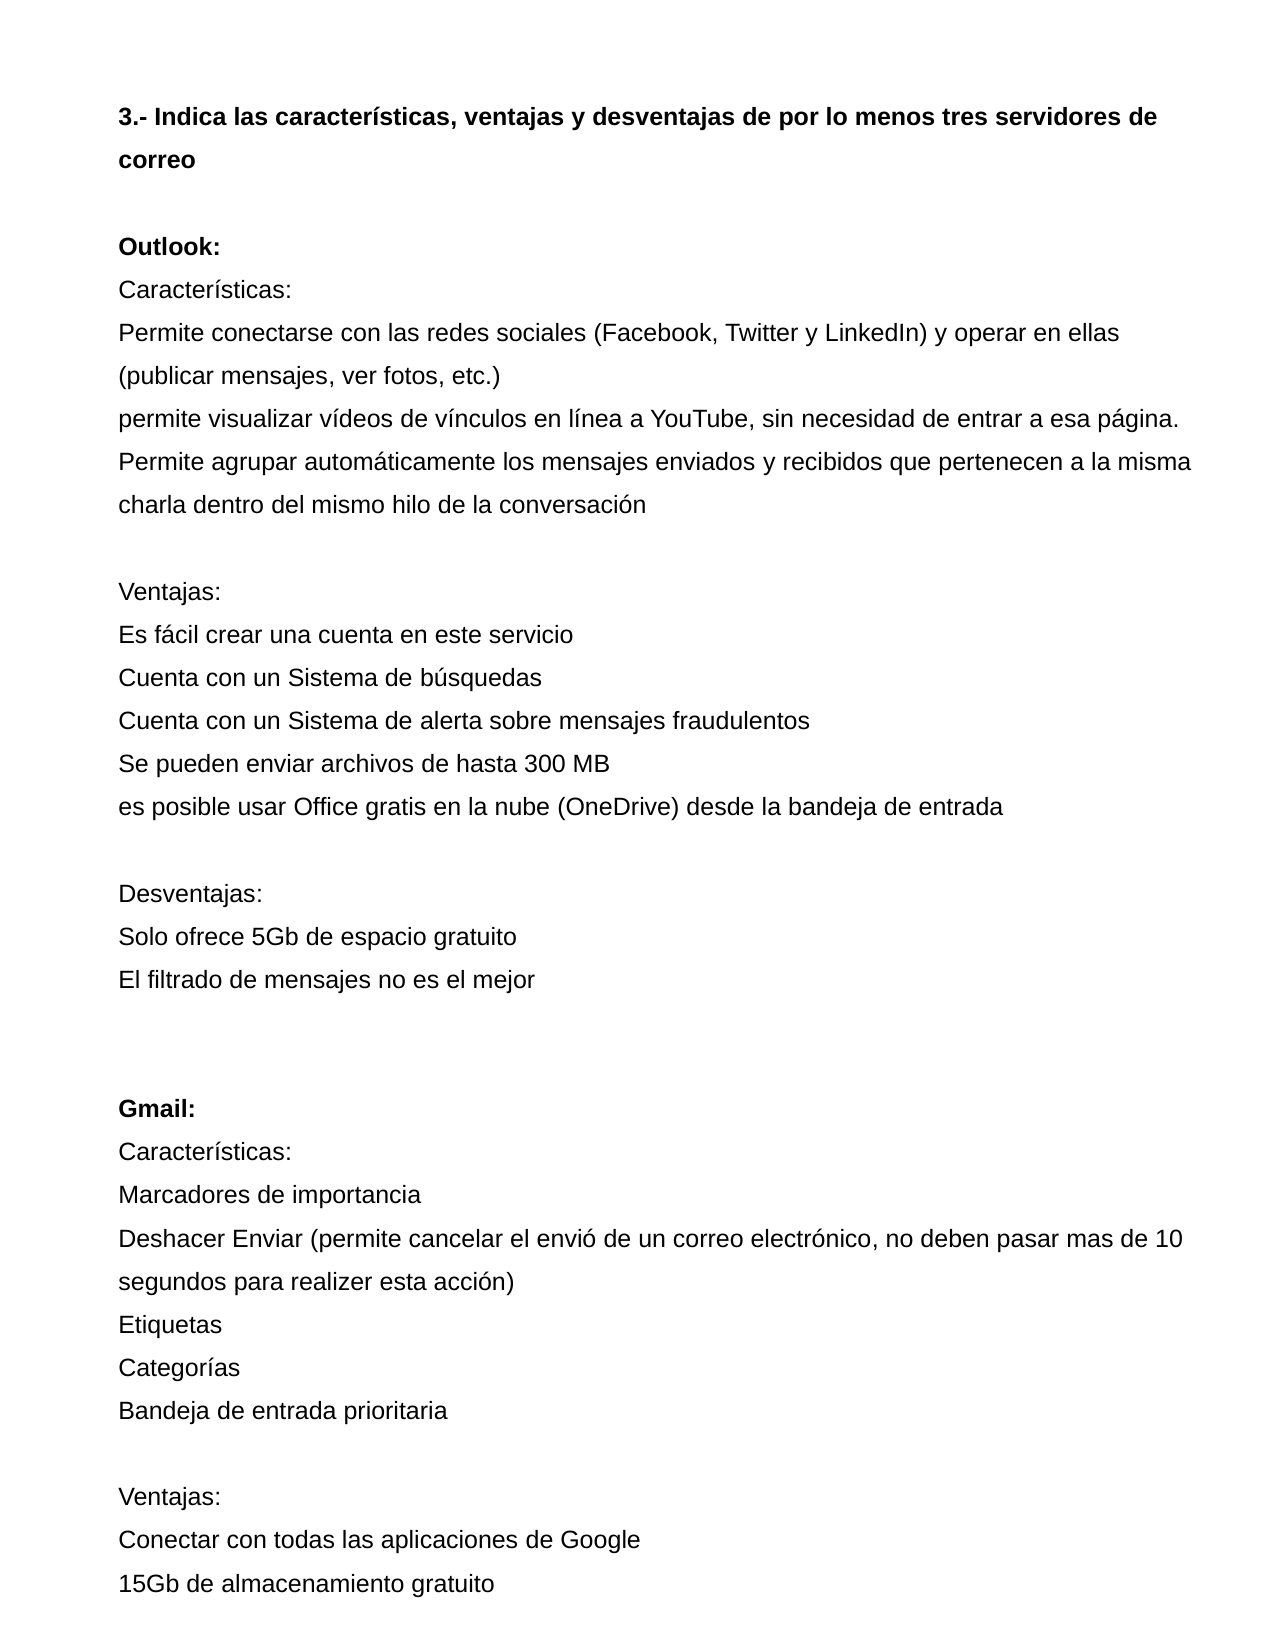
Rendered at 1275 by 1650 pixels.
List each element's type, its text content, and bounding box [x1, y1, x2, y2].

text Cuenta con un Sistema de búsquedas [118, 663, 1205, 692]
text ​Se pueden enviar archivos de hasta 300 MB [118, 749, 1205, 778]
text Características: [118, 1137, 1205, 1166]
text Marcadores de importancia [118, 1180, 1205, 1209]
text Solo ofrece 5Gb de espacio gratuito [118, 922, 1205, 950]
text permite visualizar vídeos de vínculos en línea a YouTube, sin necesidad de entrar a esa página. [118, 404, 1205, 433]
text 3.- Indica las características, ventajas y desventajas de por lo menos tres servidores de correo [118, 102, 1205, 174]
text Deshacer Enviar (permite cancelar el envió de un correo electrónico, no deben pasar mas de 10 segundos para realizer esta acción) [118, 1223, 1205, 1295]
text Permite conectarse con las redes sociales (Facebook, Twitter y LinkedIn) y operar en ellas (publicar mensajes, ver fotos, etc.) [118, 318, 1205, 390]
text El filtrado de mensajes no es el mejor [118, 965, 1205, 993]
text Es fácil crear una cuenta en este servicio [118, 620, 1205, 648]
text Permite agrupar automáticamente los mensajes enviados y recibidos que pertenecen a la misma charla dentro del mismo hilo de la conversación [118, 447, 1205, 519]
text Cuenta con un Sistema de alerta sobre mensajes fraudulentos [118, 706, 1205, 735]
text 15Gb de almacenamiento gratuito [118, 1568, 1205, 1597]
text Etiquetas [118, 1310, 1205, 1338]
text Ventajas: [118, 1482, 1205, 1511]
text Desventajas: [118, 878, 1205, 907]
text Outlook: [118, 232, 1205, 260]
text Ventajas: [118, 577, 1205, 605]
text Categorías [118, 1353, 1205, 1382]
text Gmail: [118, 1094, 1205, 1123]
text Conectar con todas las aplicaciones de Google [118, 1525, 1205, 1554]
text Bandeja de entrada prioritaria [118, 1396, 1205, 1425]
text es posible usar Office gratis en la nube (OneDrive)​ desde la bandeja de entrada [118, 792, 1205, 821]
text Características: [118, 275, 1205, 303]
